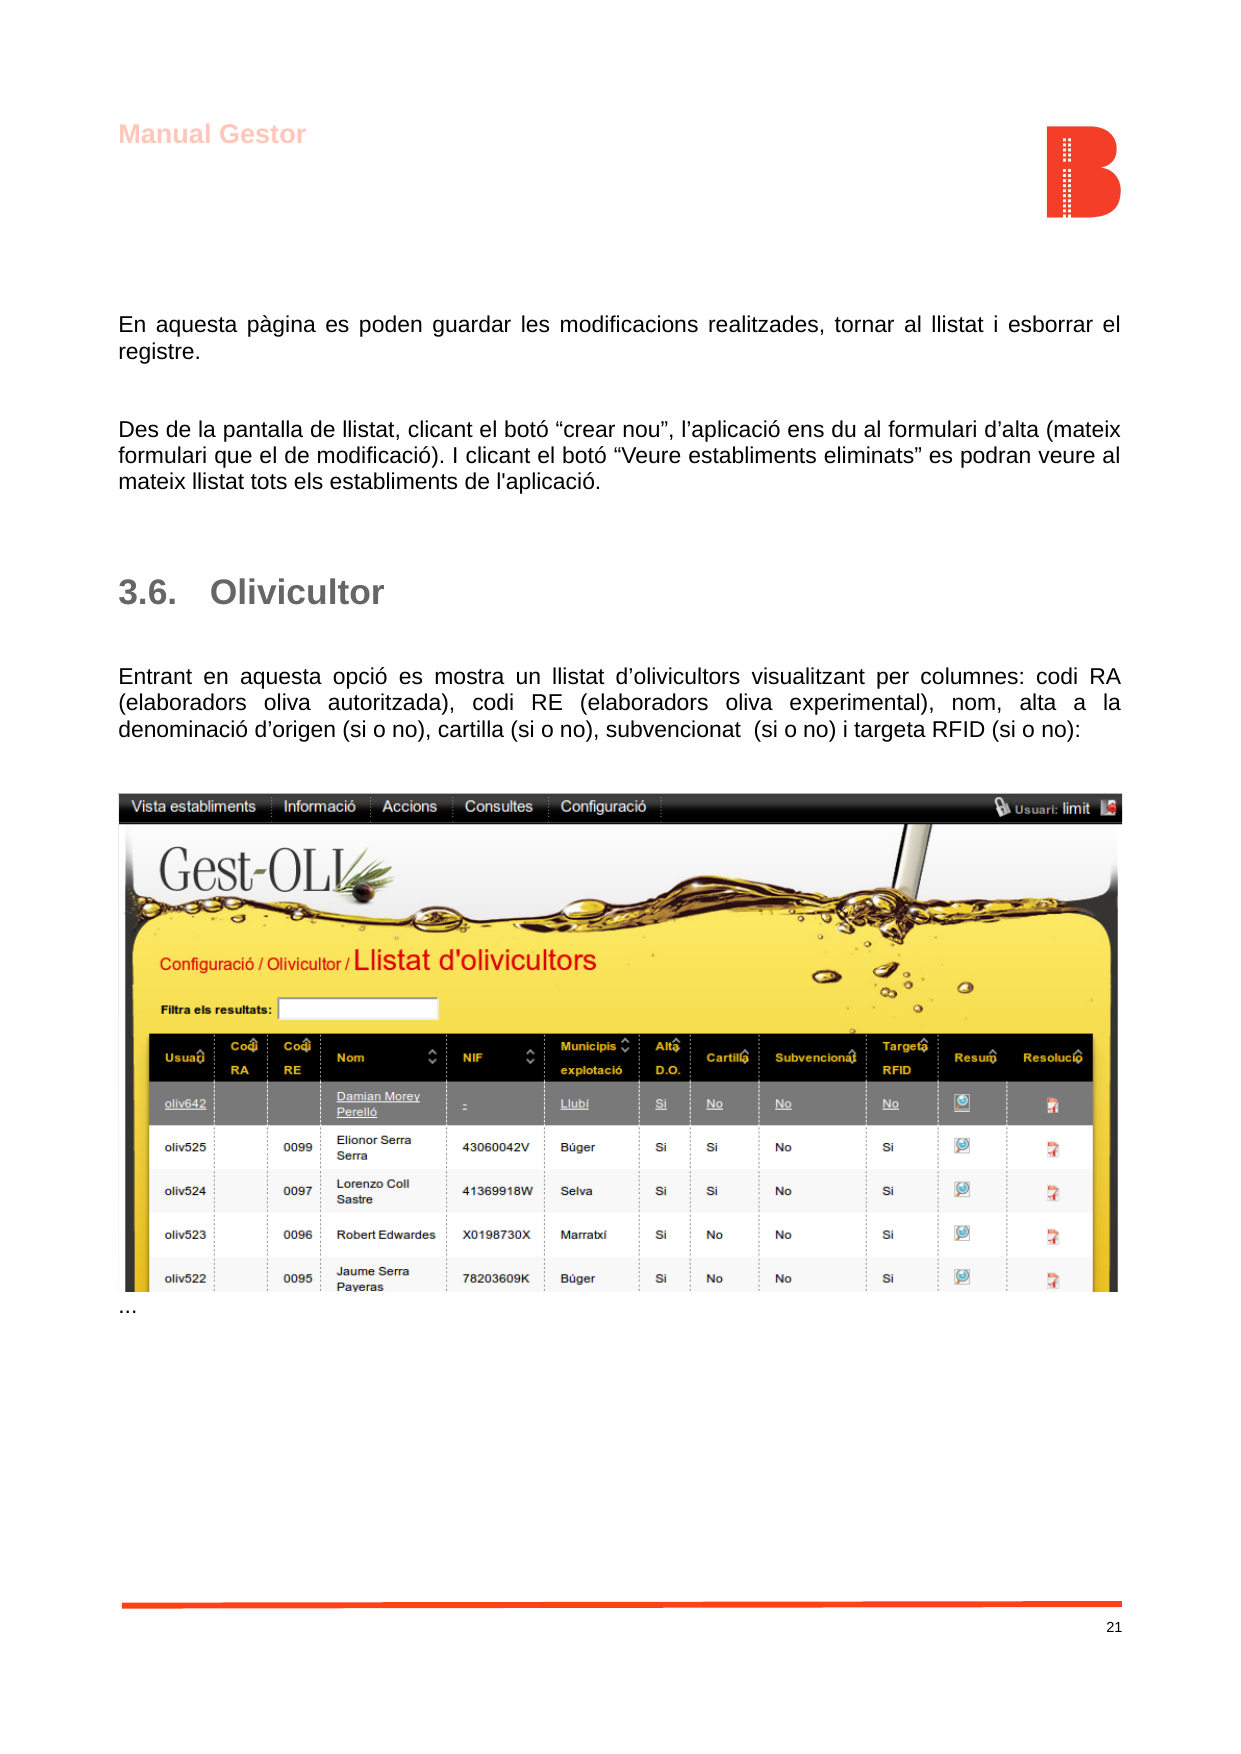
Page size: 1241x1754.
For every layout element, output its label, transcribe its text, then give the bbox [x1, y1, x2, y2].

subtitle Olivicultor [118, 571, 1122, 612]
picture [1036, 124, 1130, 221]
text ... [118, 1292, 1122, 1318]
text En aquesta pàgina es poden guardar les modificacions realitzades, tornar al llistat i esborrar el registre. [118, 311, 1122, 364]
text Entrant en aquesta opció es mostra un llistat d’olivicultors visualitzant per columnes: codi RA (elaboradors oliva autoritzada), codi RE (elaboradors oliva experimental), nom, alta a la denominació d’origen (si o no), cartilla (si o no), subvencionat (si o no) i targeta RFID (si o no): [118, 663, 1122, 742]
picture [118, 793, 1123, 1292]
text Des de la pantalla de llistat, clicant el botó “crear nou”, l’aplicació ens du al formulari d’alta (mateix formulari que el de modificació). I clicant el botó “Veure establiments eliminats” es podran veure al mateix llistat tots els establiments de l'aplicació. [118, 416, 1122, 494]
